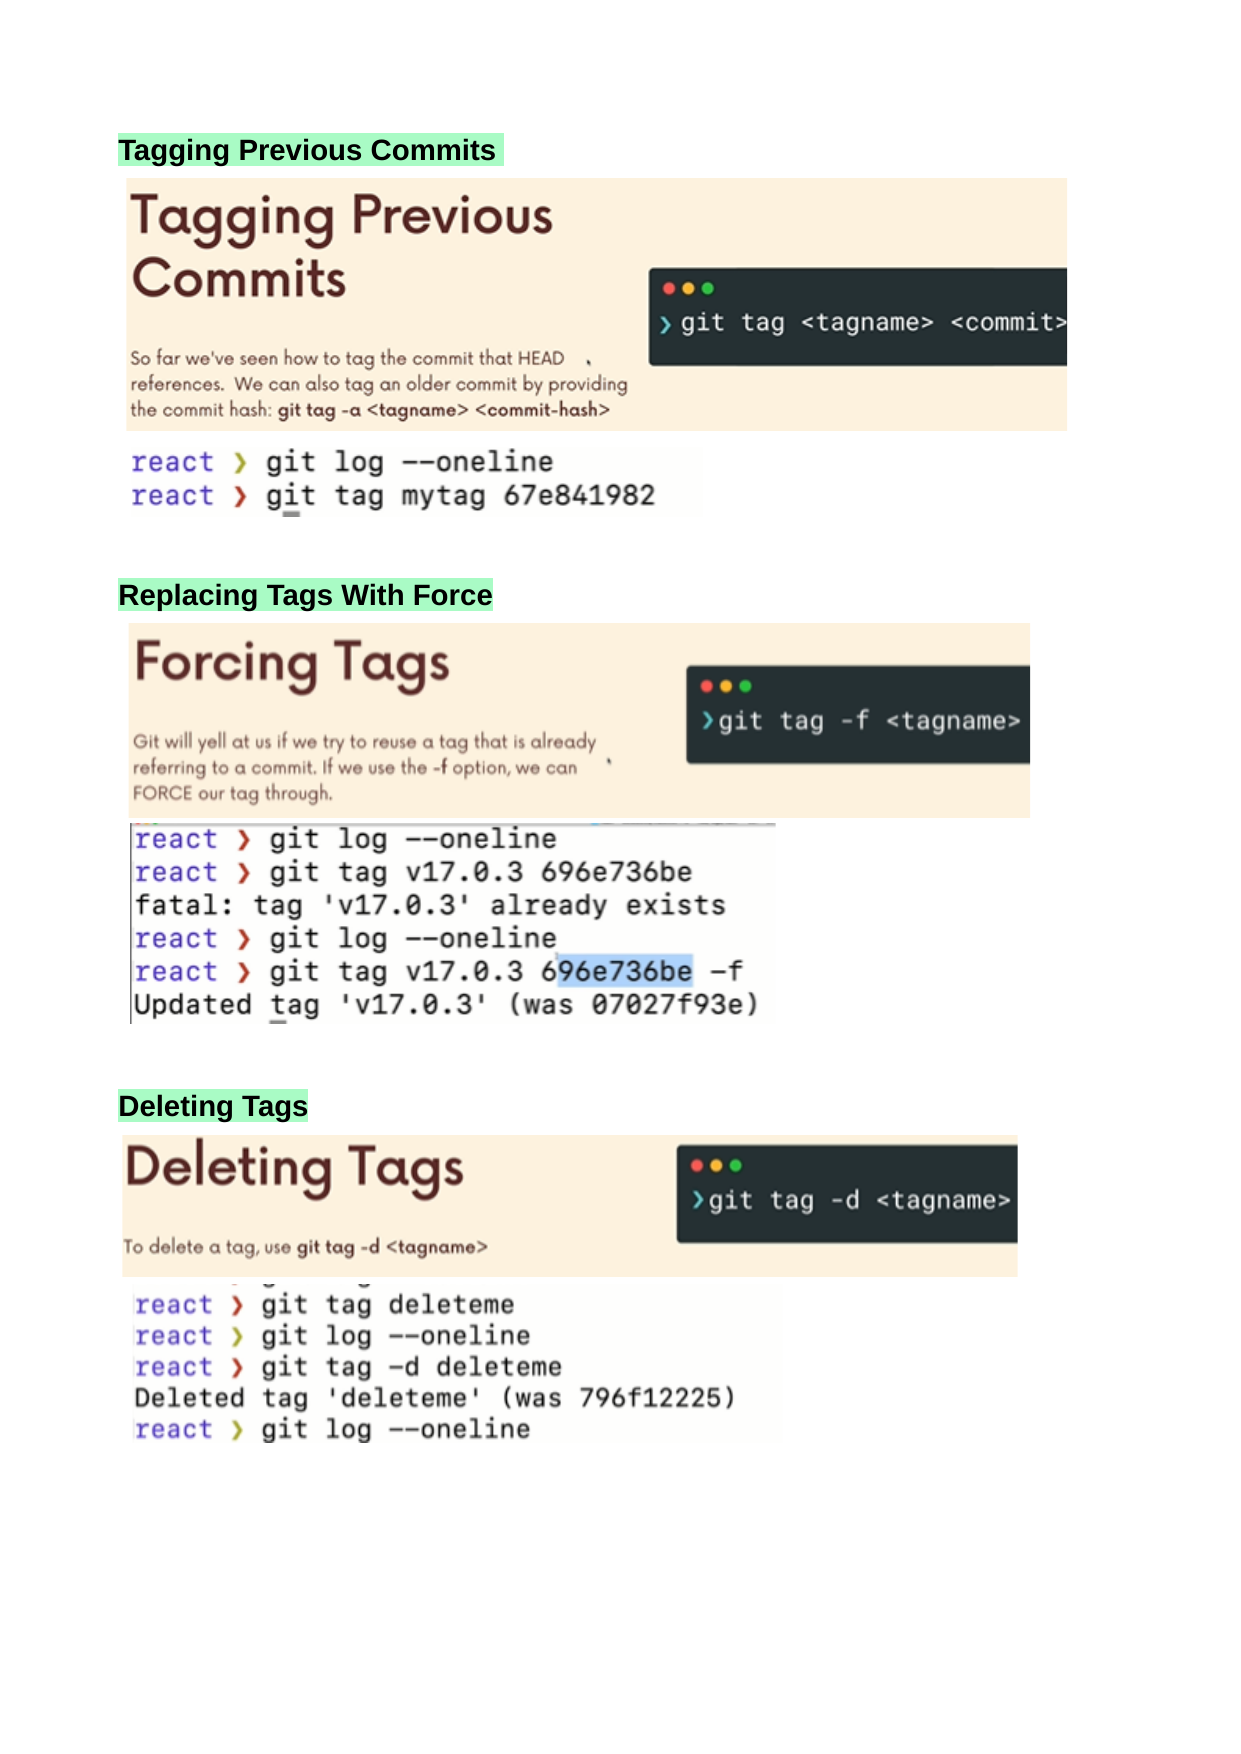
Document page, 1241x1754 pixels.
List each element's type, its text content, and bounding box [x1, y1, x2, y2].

subtitle Tagging Previous Commits [504, 133, 1122, 166]
picture [132, 1284, 783, 1443]
picture [126, 178, 1068, 431]
picture [122, 1135, 1018, 1277]
picture [128, 623, 1031, 818]
picture [131, 447, 703, 517]
picture [130, 823, 776, 1024]
subtitle Replacing Tags With Force [118, 577, 1122, 611]
subtitle Deleting Tags [308, 1089, 1122, 1122]
